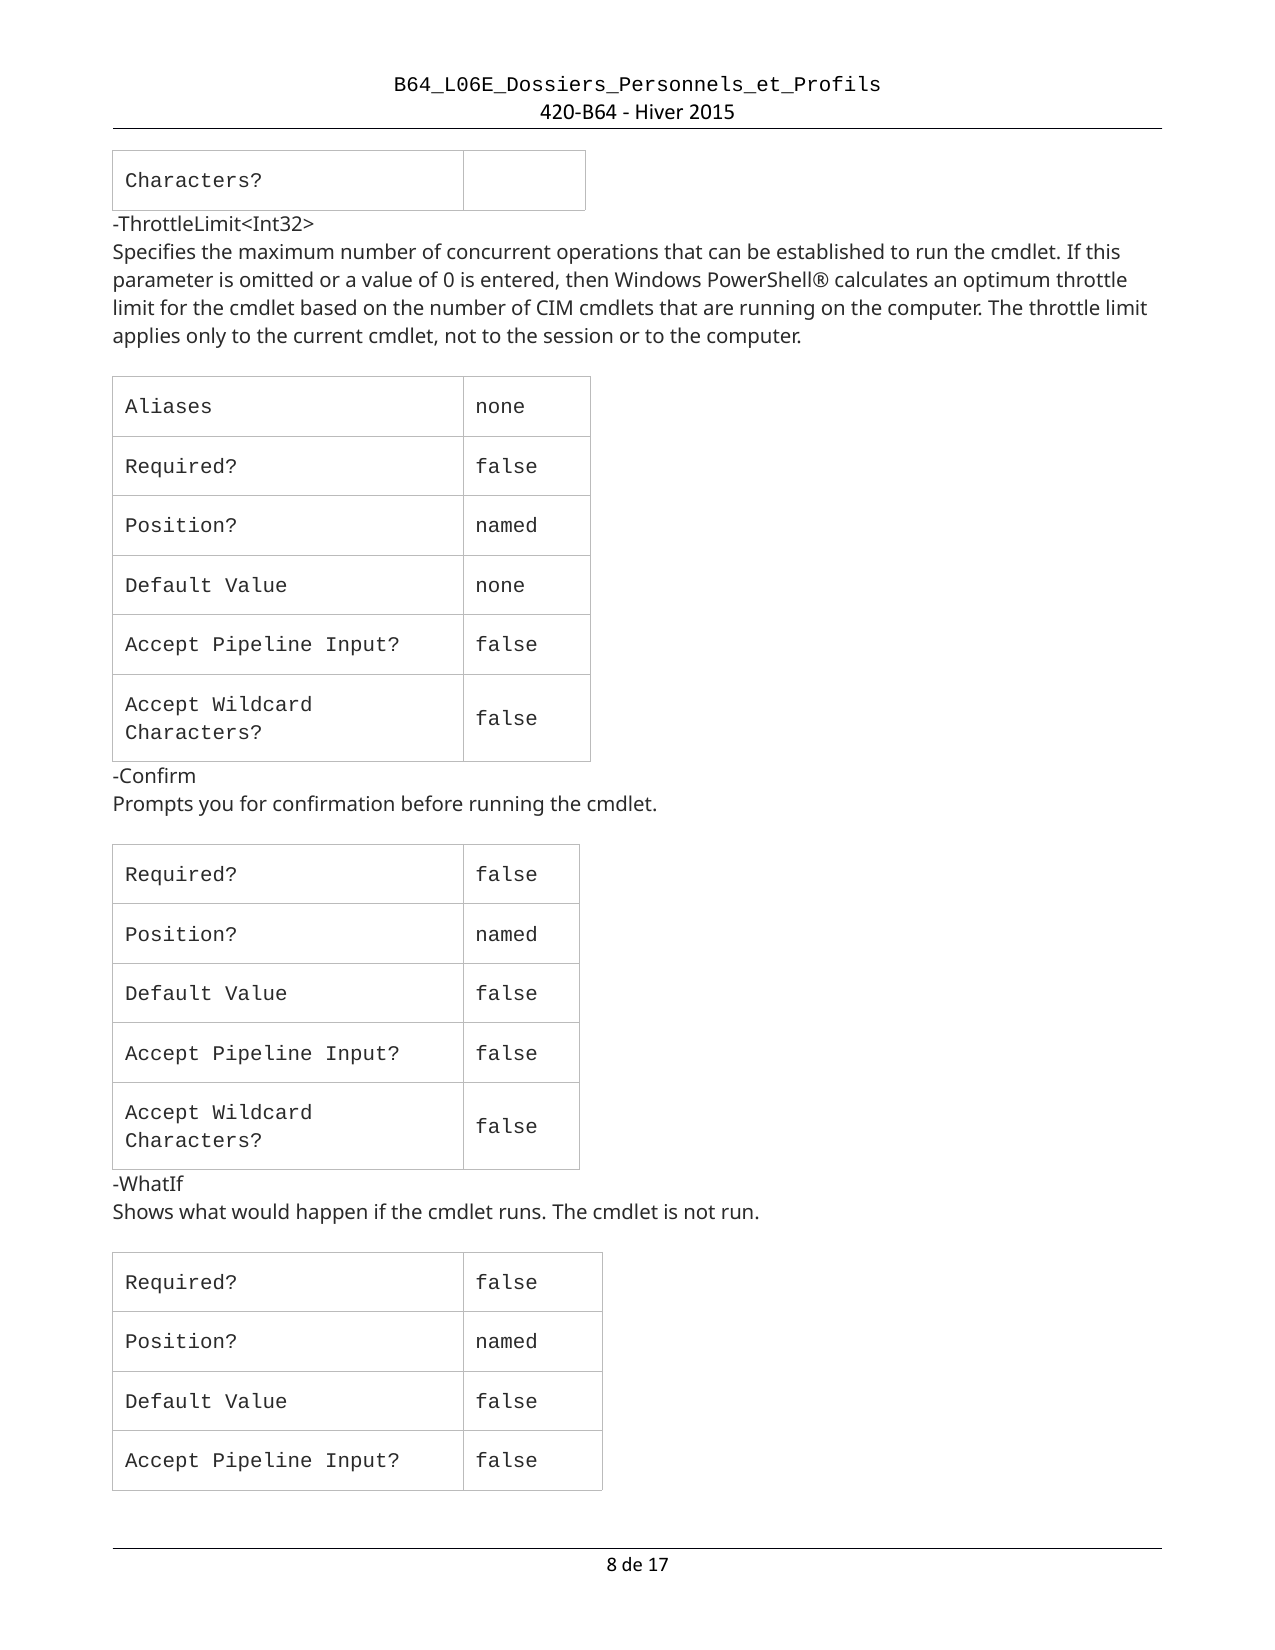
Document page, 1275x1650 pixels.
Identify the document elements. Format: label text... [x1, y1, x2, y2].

table_header Required? [113, 1253, 463, 1311]
table_cell Required? [113, 437, 463, 495]
table_header false [464, 1253, 602, 1311]
table_cell Position? [113, 1312, 463, 1371]
table_cell false [464, 1431, 602, 1490]
table_cell named [464, 904, 579, 963]
table_header Aliases [113, 377, 463, 436]
table_cell false [464, 615, 590, 674]
table_cell named [464, 496, 590, 555]
subtitle -Confirm [112, 761, 1162, 789]
table_cell Position? [113, 904, 463, 963]
table_header false [464, 845, 579, 903]
table_cell Position? [113, 496, 463, 555]
table_cell false [464, 964, 579, 1022]
table_cell Accept Pipeline Input? [113, 1431, 463, 1490]
table_cell false [464, 1023, 579, 1082]
table_header none [464, 377, 590, 436]
table_cell Accept Wildcard Characters? [113, 675, 463, 761]
table_cell none [464, 556, 590, 614]
table_cell false [464, 675, 590, 761]
table_cell [464, 151, 585, 209]
text Shows what would happen if the cmdlet runs. The cmdlet is not run. [112, 1197, 1162, 1225]
table_cell false [464, 1372, 602, 1430]
table_header Required? [113, 845, 463, 903]
table_cell false [464, 1083, 579, 1169]
table_cell Default Value [113, 1372, 463, 1430]
subtitle -ThrottleLimit<Int32> [112, 209, 1162, 237]
table_cell Accept Pipeline Input? [113, 615, 463, 674]
table_cell Default Value [113, 964, 463, 1022]
table_cell named [464, 1312, 602, 1371]
text Specifies the maximum number of concurrent operations that can be established to run the cmdlet. If this parameter is omitted or a value of 0 is entered, then Windows PowerShell® calculates an optimum throttle limit for the cmdlet based on the number of CIM cmdlets that are running on the computer. The throttle limit applies only to the current cmdlet, not to the session or to the computer. [112, 237, 1162, 350]
subtitle -WhatIf [112, 1169, 1162, 1197]
table_cell Accept Pipeline Input? [113, 1023, 463, 1082]
table_cell Accept Wildcard Characters? [113, 1083, 463, 1169]
text Prompts you for confirmation before running the cmdlet. [112, 789, 1162, 817]
table_cell false [464, 437, 590, 495]
table_cell Characters? [113, 151, 463, 209]
table_cell Default Value [113, 556, 463, 614]
